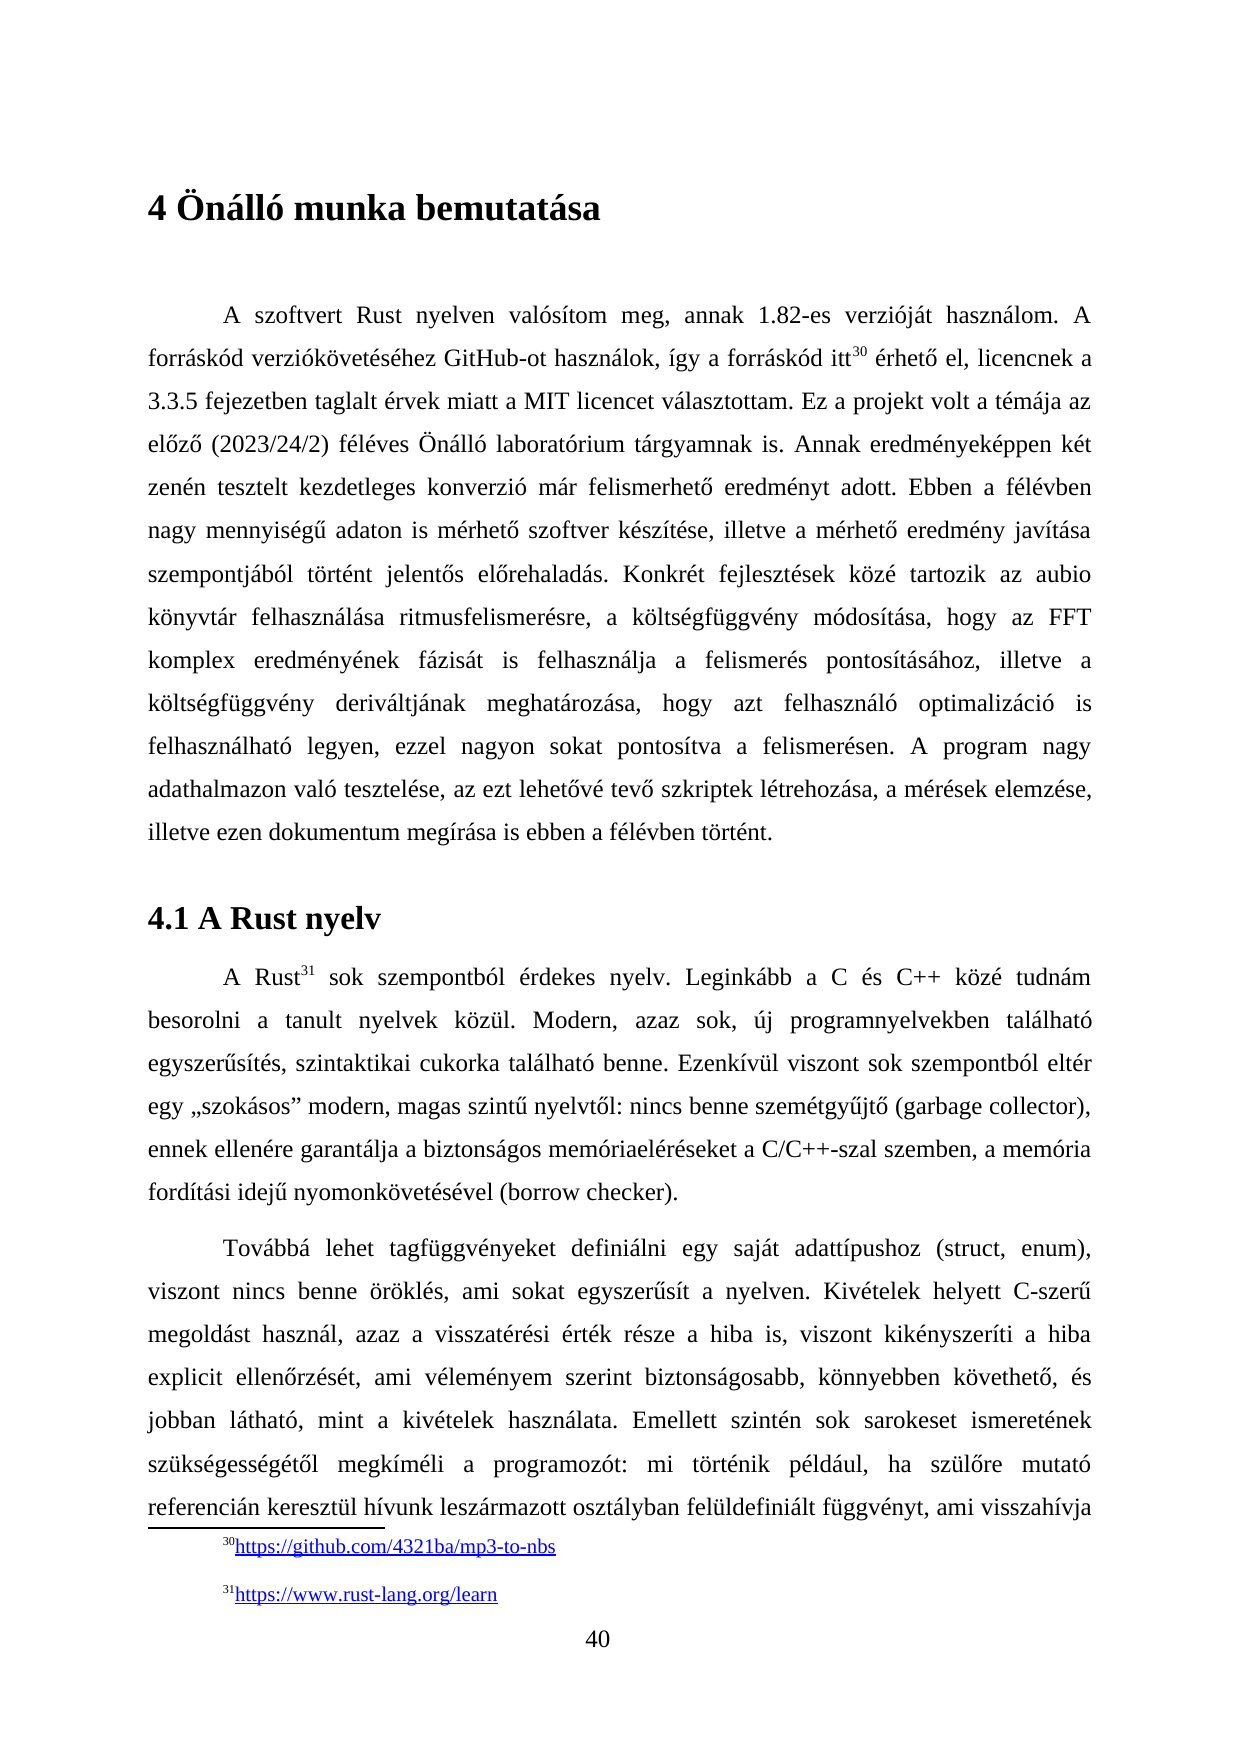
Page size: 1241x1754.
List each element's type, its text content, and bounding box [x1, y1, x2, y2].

subtitle Önálló munka bemutatása [148, 185, 1092, 228]
text https://github.com/4321ba/mp3-to-nbs [148, 1534, 1092, 1558]
text Továbbá lehet tagfüggvényeket definiálni egy saját adattípushoz (struct, enum), viszont nincs benne öröklés, ami sokat egyszerűsít a nyelven. Kivételek helyett C-szerű megoldást használ, azaz a visszatérési érték része a hiba is, viszont kikényszeríti a hiba explicit ellenőrzését, ami véleményem szerint biztonságosabb, könnyebben követhető, és jobban látható, mint a kivételek használata. Emellett szintén sok sarokeset ismeretének szükségességétől megkíméli a programozót: mi történik például, ha szülőre mutató referencián keresztül hívunk leszármazott osztályban felüldefiniált függvényt, ami visszahívja [148, 1233, 1092, 1521]
text A Rust sok szempontból érdekes nyelv. Leginkább a C és C++ közé tudnám besorolni a tanult nyelvek közül. Modern, azaz sok, új programnyelvekben található egyszerűsítés, szintaktikai cukorka található benne. Ezenkívül viszont sok szempontból eltér egy „szokásos” modern, magas szintű nyelvtől: nincs benne szemétgyűjtő (garbage collector), ennek ellenére garantálja a biztonságos memóriaeléréseket a C/C++-szal szemben, a memória fordítási idejű nyomonkövetésével (borrow checker). [148, 962, 1092, 1206]
text A szoftvert Rust nyelven valósítom meg, annak 1.82-es verzióját használom. A forráskód verziókövetéséhez GitHub-ot használok, így a forráskód itt érhető el, licencnek a 3.3.5 fejezetben taglalt érvek miatt a MIT licencet választottam. Ez a projekt volt a témája az előző (2023/24/2) féléves Önálló laboratórium tárgyamnak is. Annak eredményeképpen két zenén tesztelt kezdetleges konverzió már felismerhető eredményt adott. Ebben a félévben nagy mennyiségű adaton is mérhető szoftver készítése, illetve a mérhető eredmény javítása szempontjából történt jelentős előrehaladás. Konkrét fejlesztések közé tartozik az aubio könyvtár felhasználása ritmusfelismerésre, a költségfüggvény módosítása, hogy az FFT komplex eredményének fázisát is felhasználja a felismerés pontosításához, illetve a költségfüggvény deriváltjának meghatározása, hogy azt felhasználó optimalizáció is felhasználható legyen, ezzel nagyon sokat pontosítva a felismerésen. A program nagy adathalmazon való tesztelése, az ezt lehetővé tevő szkriptek létrehozása, a mérések elemzése, illetve ezen dokumentum megírása is ebben a félévben történt. [148, 300, 1092, 846]
text https://www.rust-lang.org/learn [148, 1582, 1092, 1606]
subtitle A Rust nyelv [148, 898, 1092, 936]
